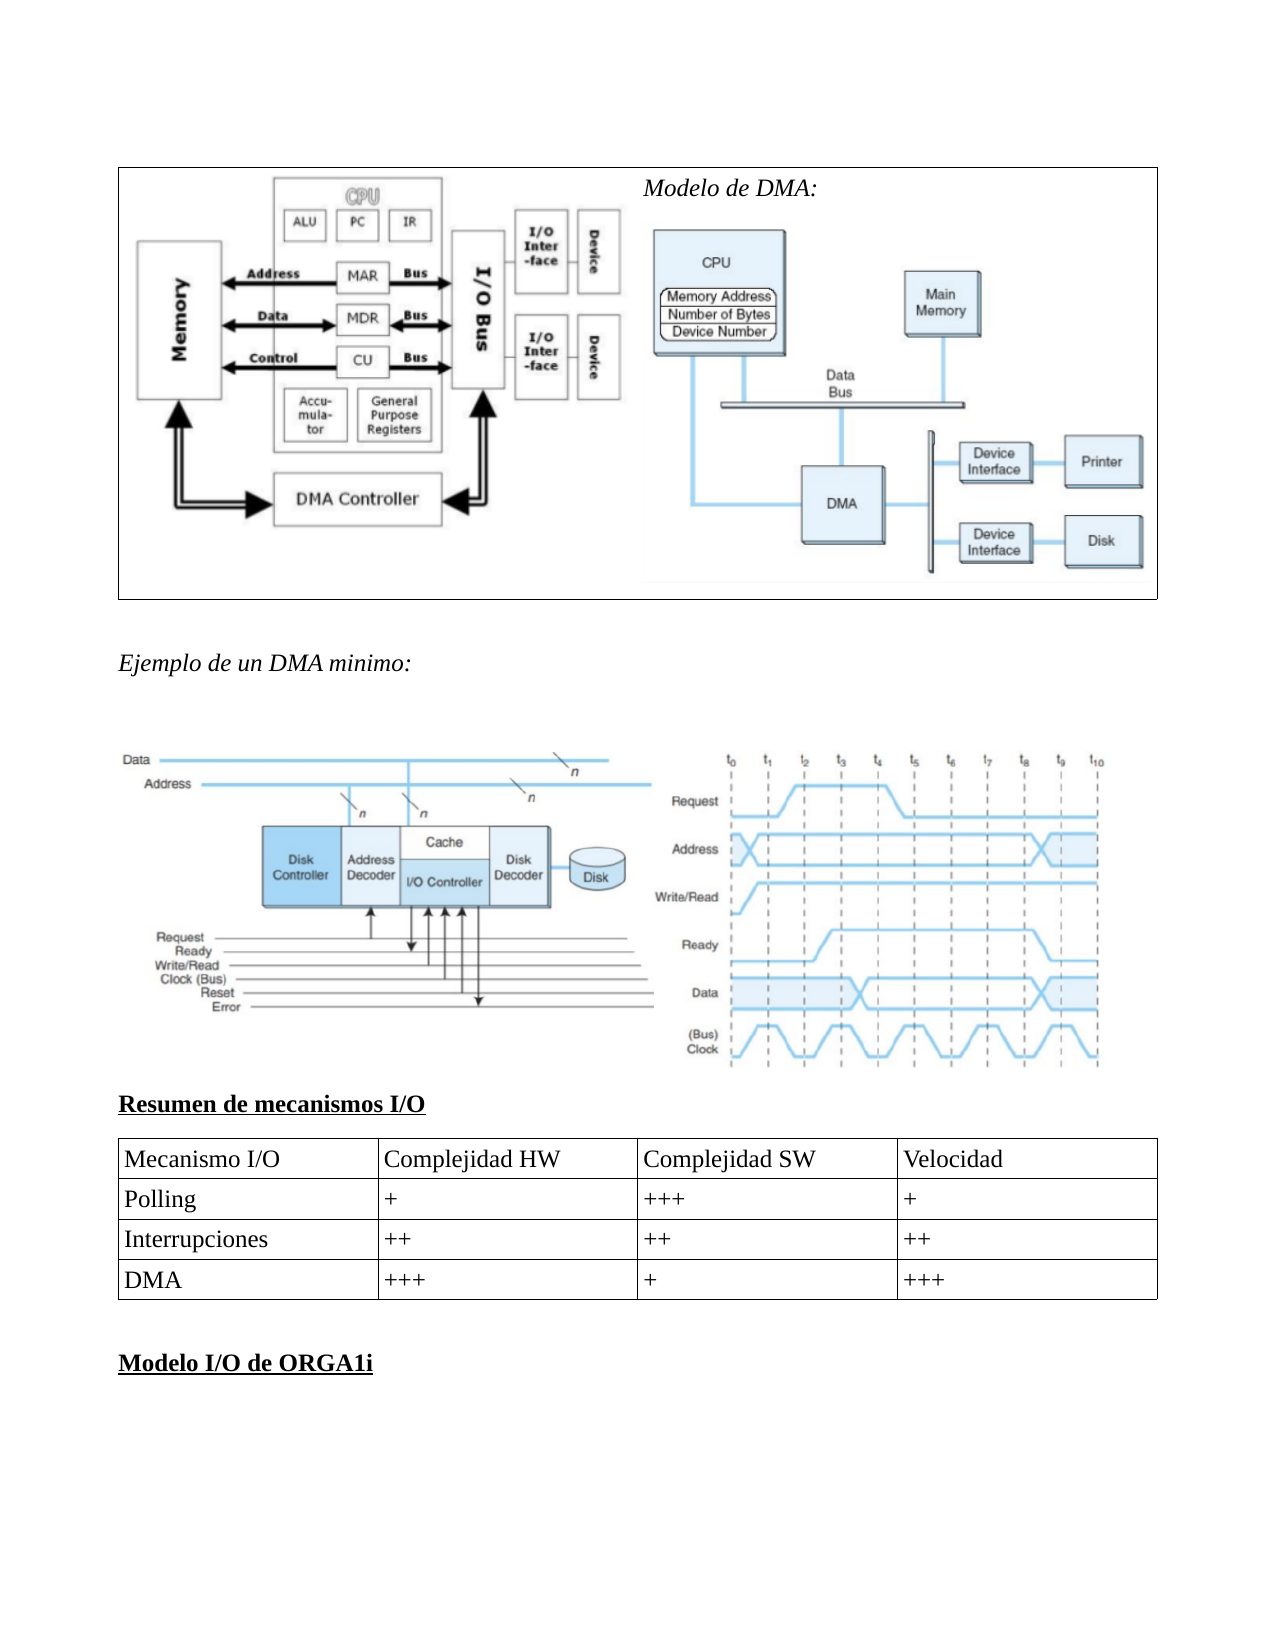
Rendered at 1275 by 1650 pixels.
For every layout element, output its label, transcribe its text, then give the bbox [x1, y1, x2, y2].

picture [643, 222, 1152, 583]
table_cell Interrupciones [119, 1220, 378, 1259]
table_cell + [898, 1179, 1157, 1218]
table_cell + [638, 1260, 897, 1299]
table_cell + [379, 1179, 637, 1218]
text Ejemplo de un DMA minimo: [118, 648, 1157, 676]
table_cell ++ [379, 1220, 637, 1259]
text Modelo I/O de ORGA1i [118, 1348, 1157, 1377]
table_cell ++ [898, 1220, 1157, 1259]
table_header Modelo de DMA: [638, 168, 1157, 598]
table_header Velocidad [898, 1139, 1157, 1178]
table_cell +++ [638, 1179, 897, 1218]
table_header [119, 168, 637, 598]
text Resumen de mecanismos I/O [118, 1089, 1157, 1118]
table_cell +++ [898, 1260, 1157, 1299]
table_header Complejidad SW [638, 1139, 897, 1178]
table_cell DMA [119, 1260, 378, 1299]
table_cell ++ [638, 1220, 897, 1259]
picture [118, 745, 1108, 1069]
table_cell Polling [119, 1179, 378, 1218]
picture [125, 173, 631, 530]
table_header Mecanismo I/O [119, 1139, 378, 1178]
table_cell +++ [379, 1260, 637, 1299]
table_header Complejidad HW [379, 1139, 637, 1178]
